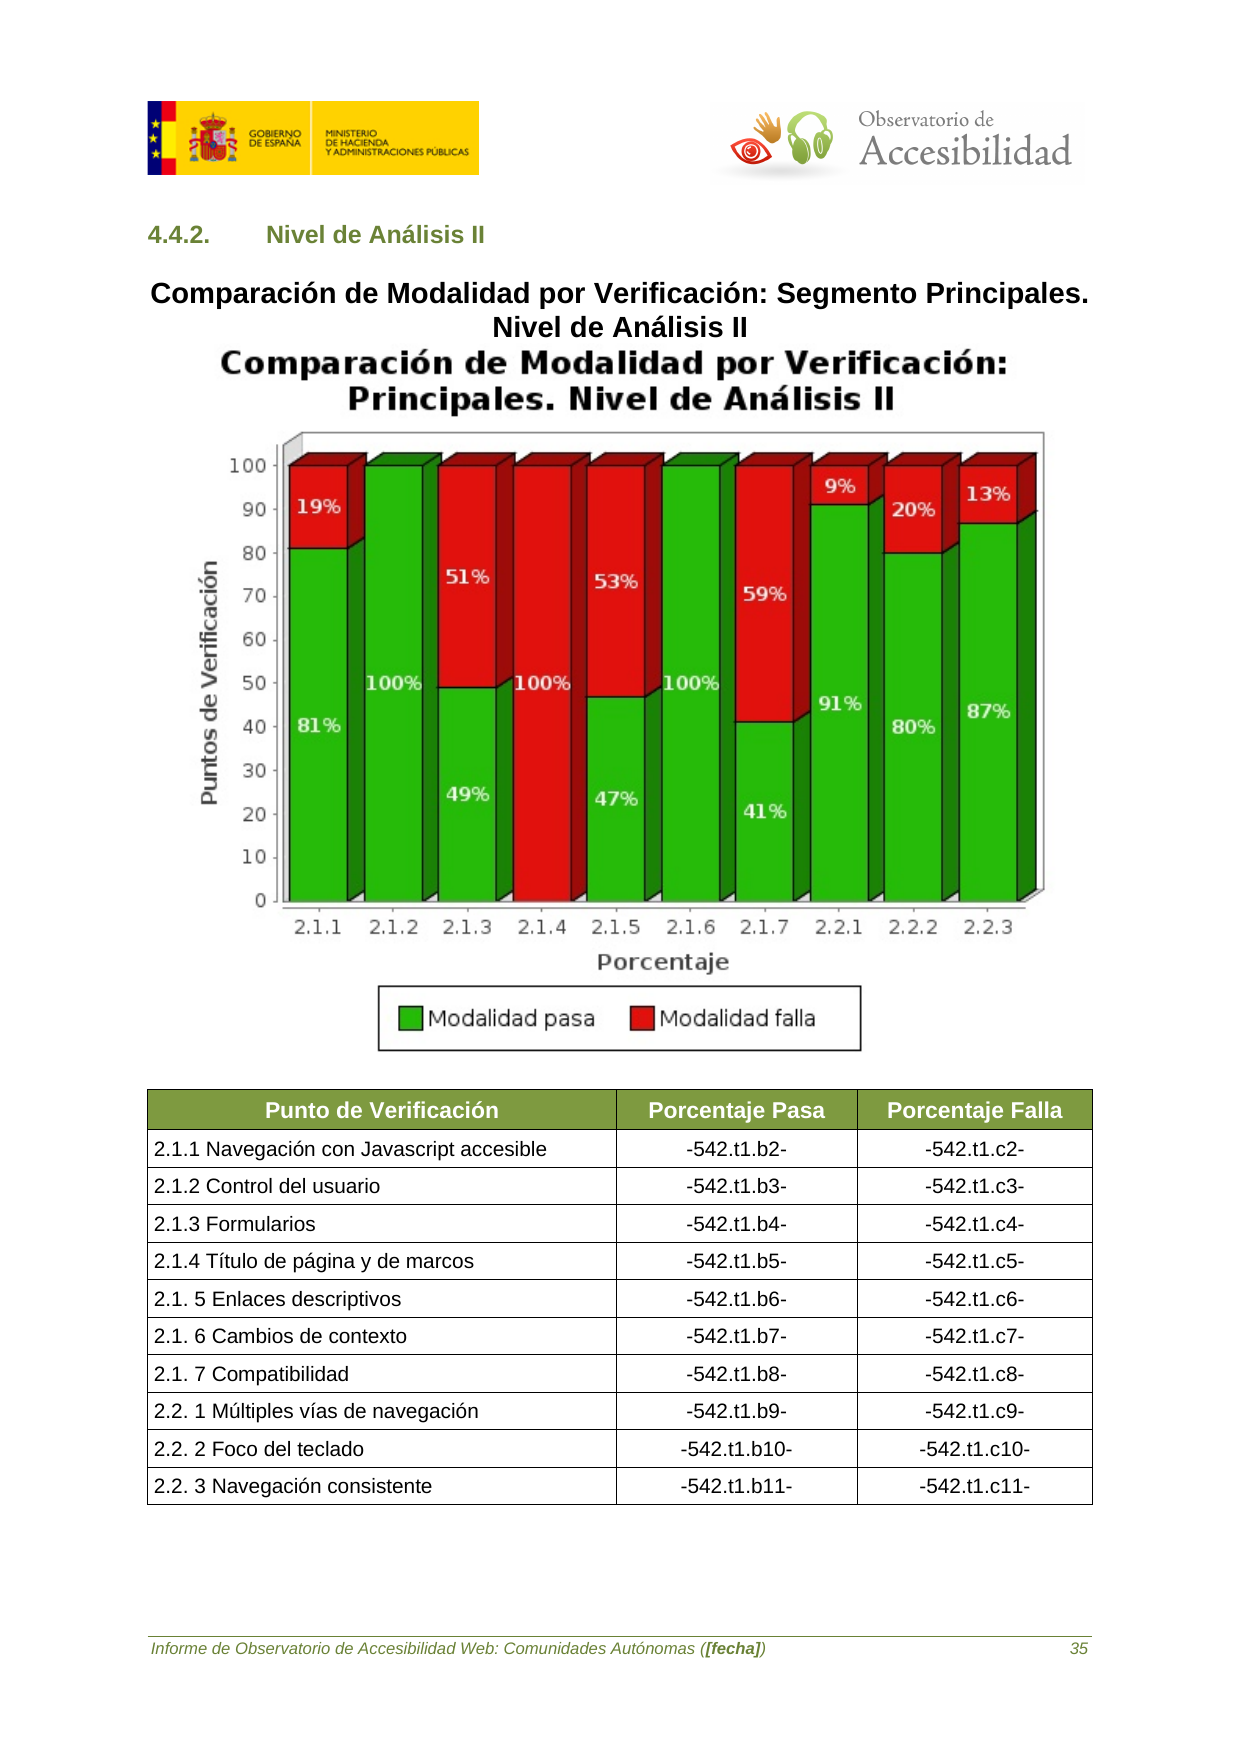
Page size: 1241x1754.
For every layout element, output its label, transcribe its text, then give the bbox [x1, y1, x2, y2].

table_cell 2.2. 2 Foco del teclado [148, 1430, 616, 1467]
table_cell 2.1. 7 Compatibilidad [148, 1355, 616, 1392]
table_cell -542.t1.b7- [617, 1318, 857, 1354]
subtitle Nivel de Análisis II [148, 220, 1092, 248]
table_cell -542.t1.b4- [617, 1205, 857, 1242]
picture [710, 102, 1086, 185]
table_cell -542.t1.b10- [617, 1430, 857, 1467]
table_cell -542.t1.c8- [858, 1355, 1092, 1392]
table_cell -542.t1.c9- [858, 1393, 1092, 1429]
table_cell -542.t1.c4- [858, 1205, 1092, 1242]
table_cell -542.t1.b9- [617, 1393, 857, 1429]
table_cell -542.t1.c5- [858, 1243, 1092, 1279]
picture [147, 101, 479, 175]
table_cell -542.t1.b2- [617, 1130, 857, 1167]
table_cell 2.1. 6 Cambios de contexto [148, 1318, 616, 1354]
text Comparación de Modalidad por Verificación: Segmento Principales. Nivel de Análisis II [148, 276, 1092, 343]
table_cell 2.1. 5 Enlaces descriptivos [148, 1280, 616, 1317]
table_cell 2.2. 3 Navegación consistente [148, 1468, 616, 1504]
table_cell -542.t1.b3- [617, 1168, 857, 1204]
table_cell 2.1.3 Formularios [148, 1205, 616, 1242]
table_cell 2.1.4 Título de página y de marcos [148, 1243, 616, 1279]
table_header Punto de Verificación [148, 1090, 616, 1129]
table_cell 2.1.2 Control del usuario [148, 1168, 616, 1204]
table_cell -542.t1.b11- [617, 1468, 857, 1504]
table_cell -542.t1.c2- [858, 1130, 1092, 1167]
table_cell 2.1.1 Navegación con Javascript accesible [148, 1130, 616, 1167]
table_cell -542.t1.c11- [858, 1468, 1092, 1504]
table_cell -542.t1.c3- [858, 1168, 1092, 1204]
table_cell -542.t1.b8- [617, 1355, 857, 1392]
table_cell -542.t1.c7- [858, 1318, 1092, 1354]
picture [178, 343, 1062, 1053]
table_cell -542.t1.c10- [858, 1430, 1092, 1467]
table_cell -542.t1.b5- [617, 1243, 857, 1279]
table_header Porcentaje Pasa [617, 1090, 857, 1129]
table_header Porcentaje Falla [858, 1090, 1092, 1129]
table_cell -542.t1.c6- [858, 1280, 1092, 1317]
table_cell 2.2. 1 Múltiples vías de navegación [148, 1393, 616, 1429]
table_cell -542.t1.b6- [617, 1280, 857, 1317]
